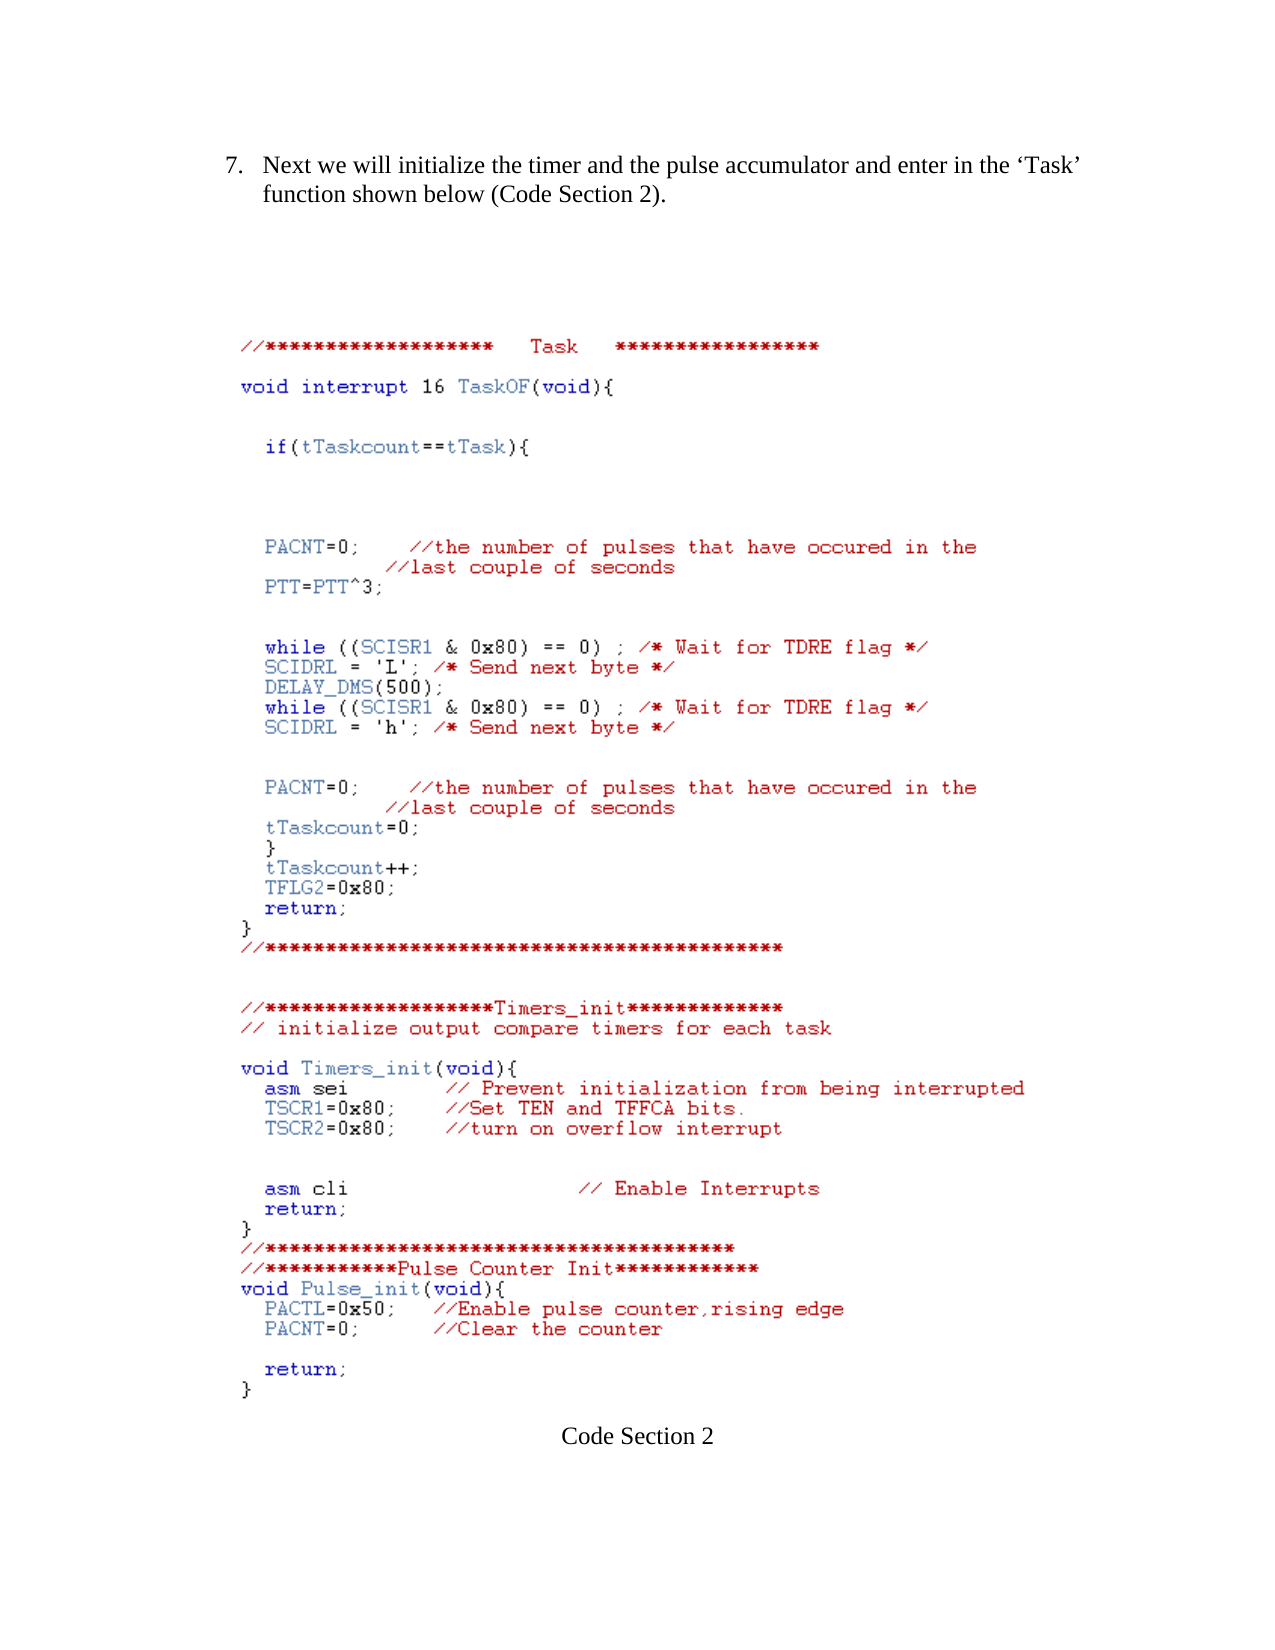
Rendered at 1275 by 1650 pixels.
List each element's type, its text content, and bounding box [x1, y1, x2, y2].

text Code Section 2 [187, 1421, 1087, 1449]
picture [228, 330, 1047, 1414]
list Next we will initialize the timer and the pulse accumulator and enter in the ‘Task’ function shown below (Code Section 2). [225, 150, 1087, 207]
